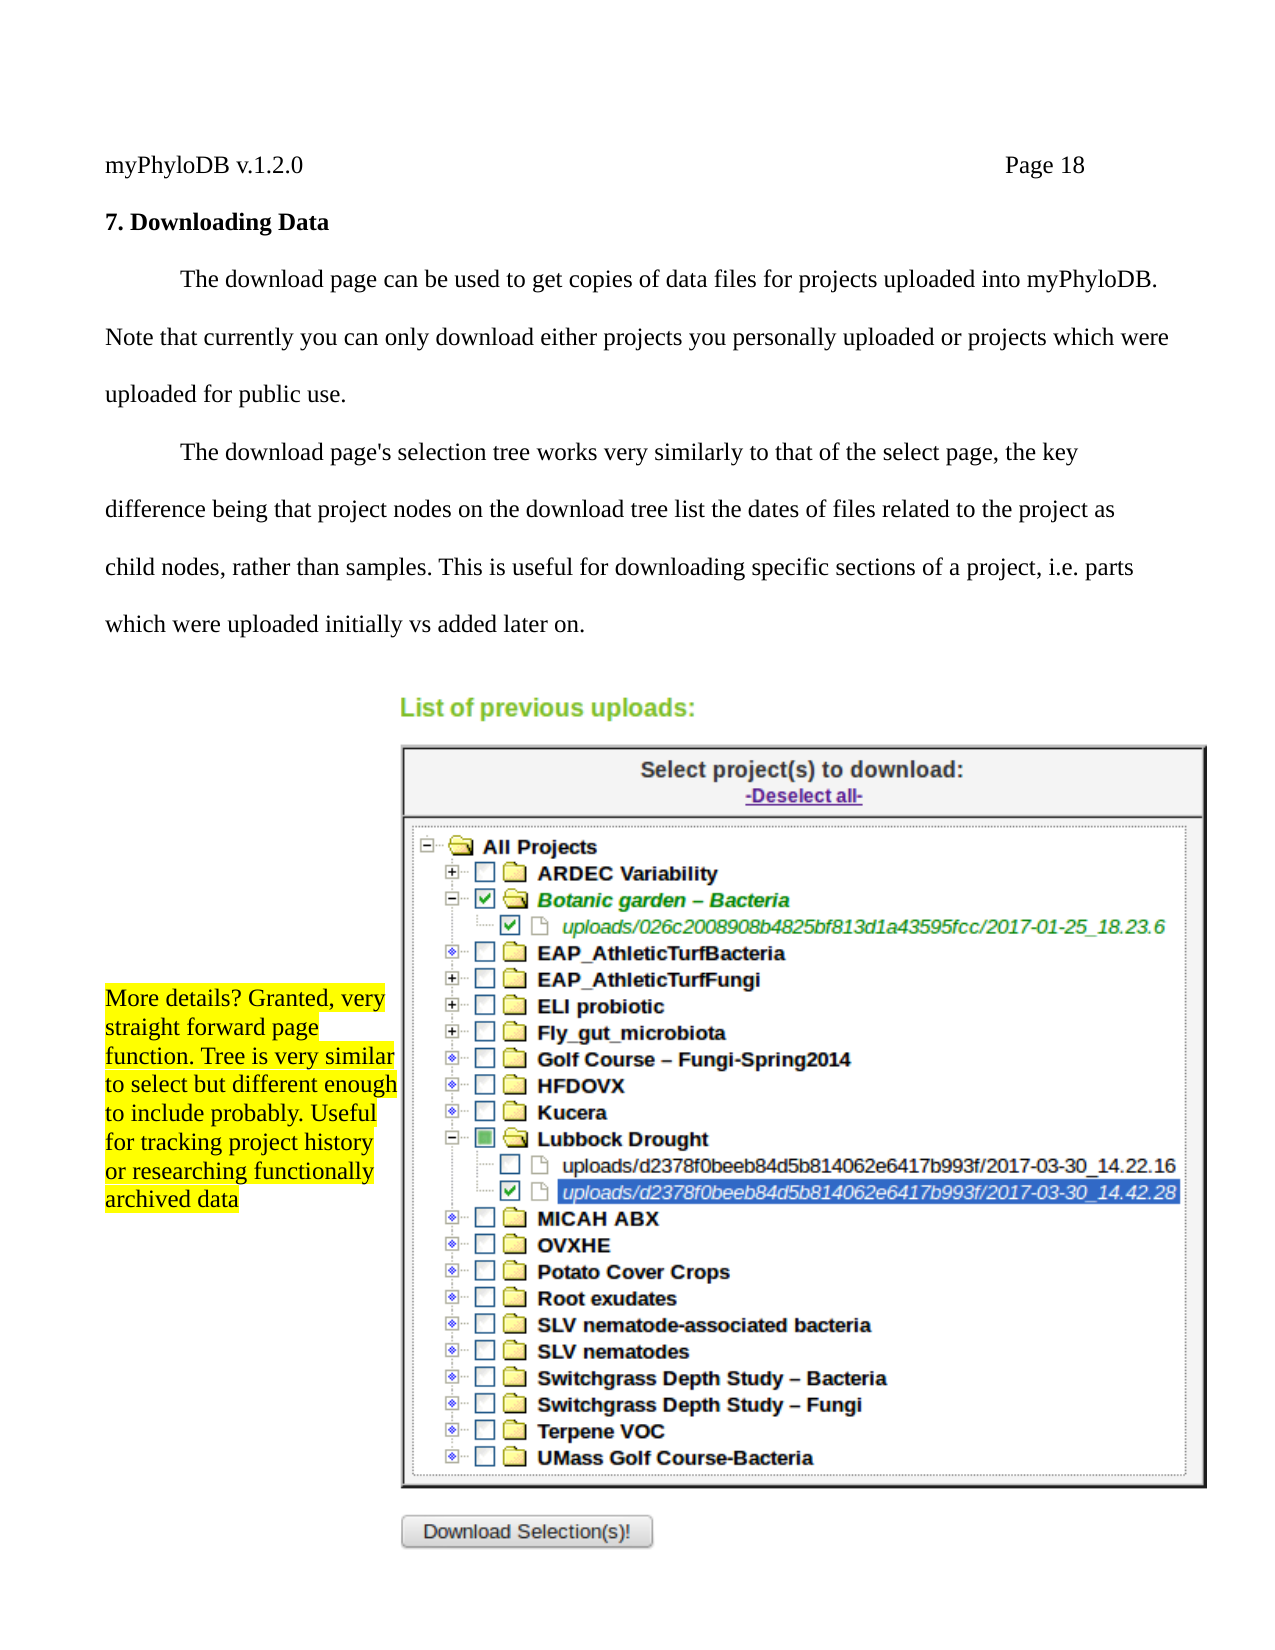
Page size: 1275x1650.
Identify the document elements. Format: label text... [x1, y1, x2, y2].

picture [400, 673, 1207, 1576]
text The download page's selection tree works very similarly to that of the select page, the key difference being that project nodes on the download tree list the dates of files related to the project as child nodes, rather than samples. This is useful for downloading specific sections of a project, i.e. parts which were uploaded initially vs added later on. [105, 437, 1170, 638]
text The download page can be used to get copies of data files for projects uploaded into myPhyloDB. Note that currently you can only download either projects you personally uploaded or projects which were uploaded for public use. [105, 264, 1170, 408]
text 7. Downloading Data [105, 207, 1170, 236]
text More details? Granted, very straight forward page function. Tree is very similar to select but different enough to include probably. Useful for tracking project history or researching functionally archived data [105, 983, 400, 1213]
